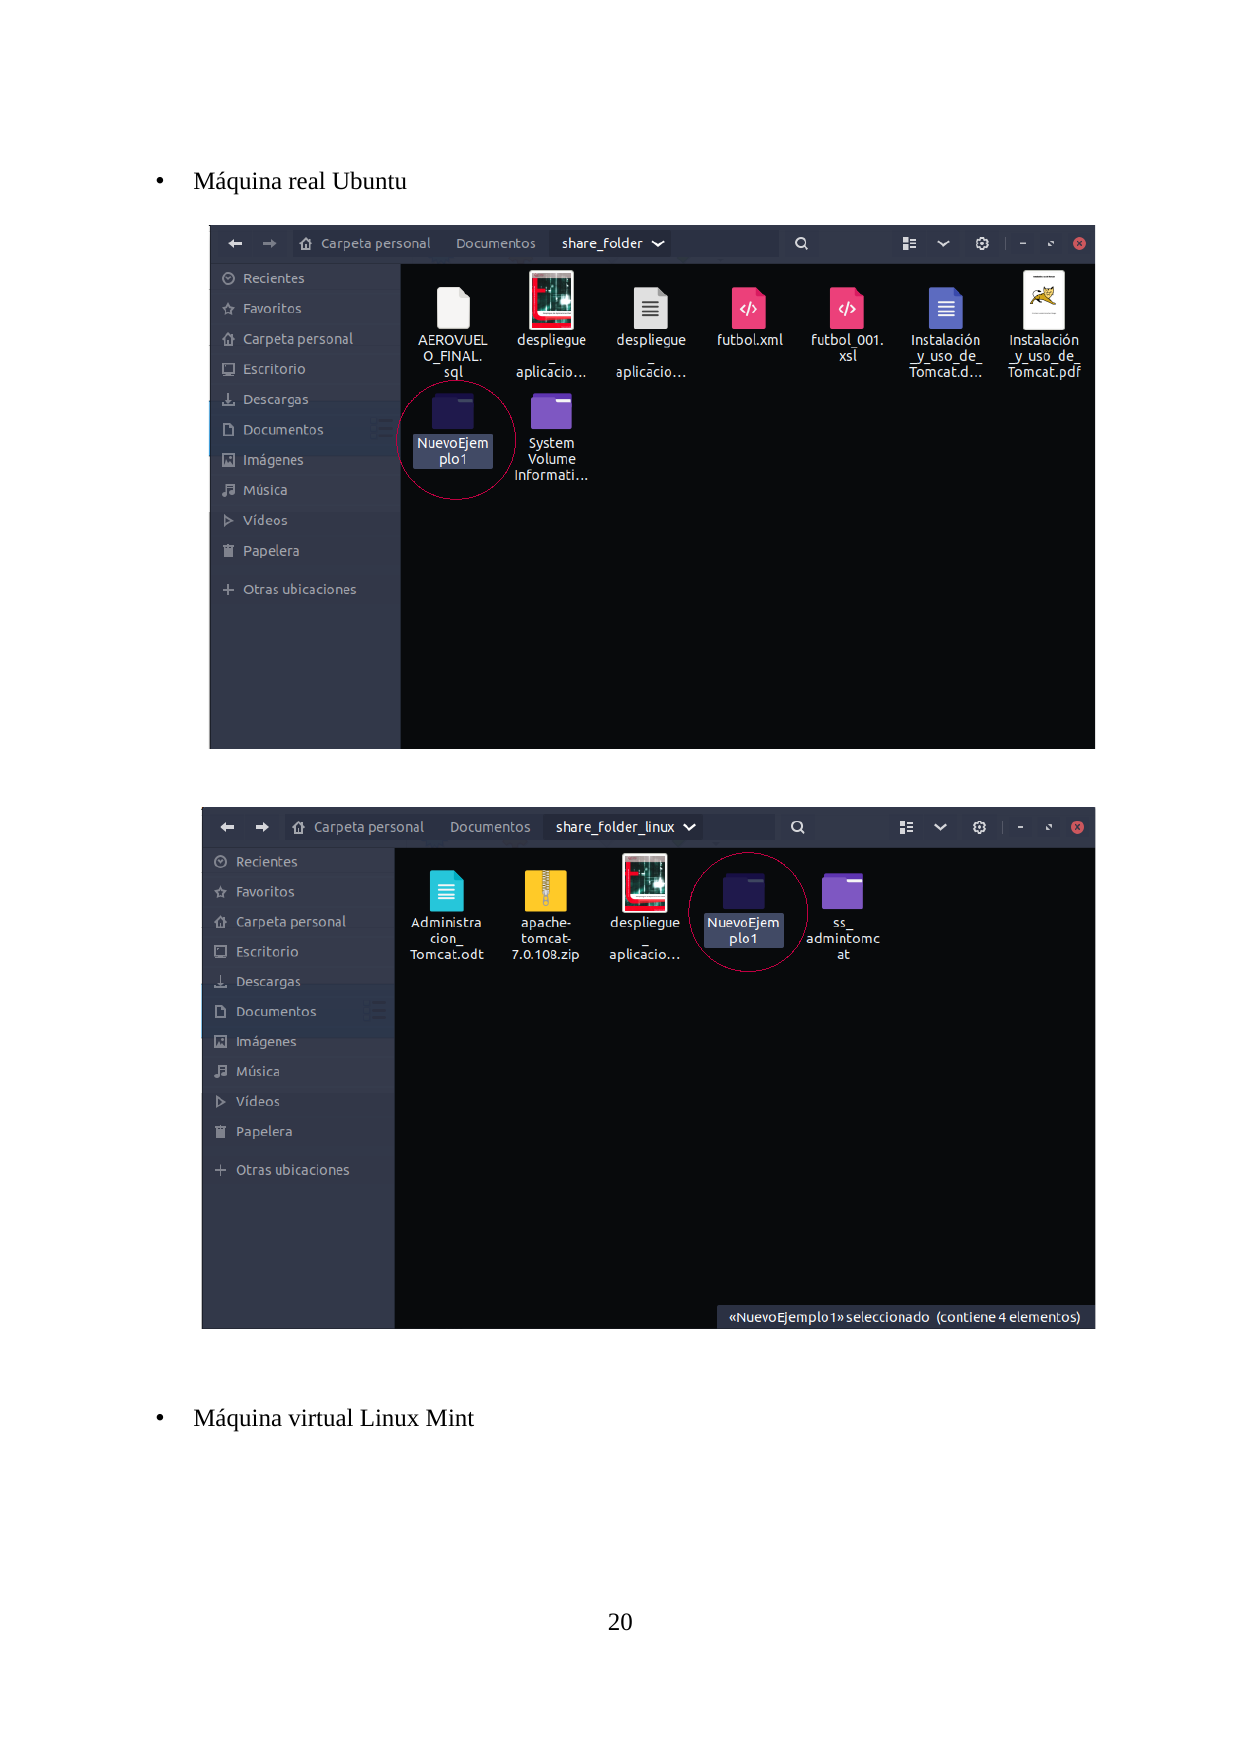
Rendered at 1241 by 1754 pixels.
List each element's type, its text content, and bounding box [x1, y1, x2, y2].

list Máquina real Ubuntu [156, 166, 1122, 194]
picture [201, 807, 1096, 1329]
list Máquina virtual Linux Mint [156, 1403, 1122, 1432]
picture [208, 225, 1096, 749]
